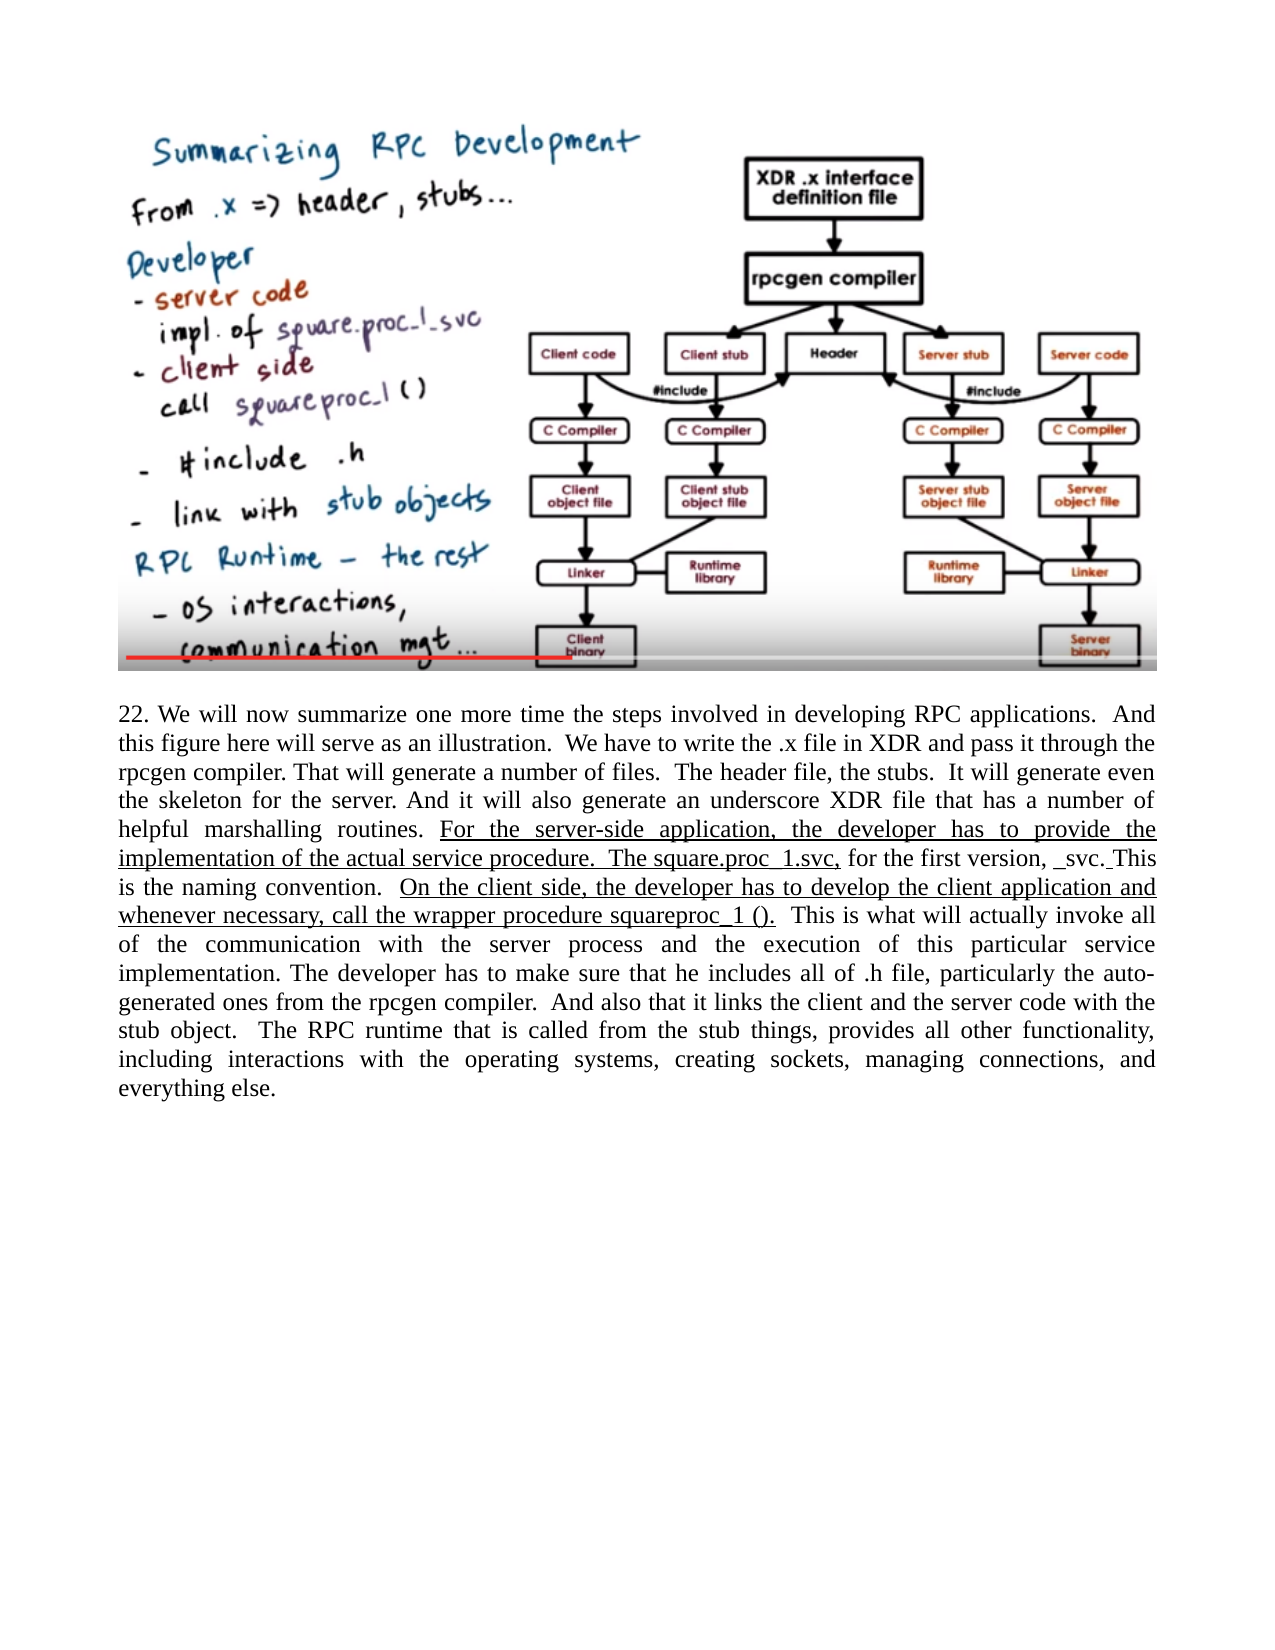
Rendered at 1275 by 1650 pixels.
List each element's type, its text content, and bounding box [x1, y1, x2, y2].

text 22. We will now summarize one more time the steps involved in developing RPC applications. And this figure here will serve as an illustration. We have to write the .x file in XDR and pass it through the rpcgen compiler. That will generate a number of files. The header file, the stubs. It will generate even the skeleton for the server. And it will also generate an underscore XDR file that has a number of helpful marshalling routines. For the server-side application, the developer has to provide the implementation of the actual service procedure. The square.proc_1.svc, for the first version, _svc. This is the naming convention. On the client side, the developer has to develop the client application and whenever necessary, call the wrapper procedure squareproc_1 (). This is what will actually invoke all of the communication with the server process and the execution of this particular service implementation. The developer has to make sure that he includes all of .h file, particularly the auto-generated ones from the rpcgen compiler. And also that it links the client and the server code with the stub object. The RPC runtime that is called from the stub things, provides all other functionality, including interactions with the operating systems, creating sockets, managing connections, and everything else. [118, 699, 1157, 1102]
picture [118, 118, 1157, 671]
